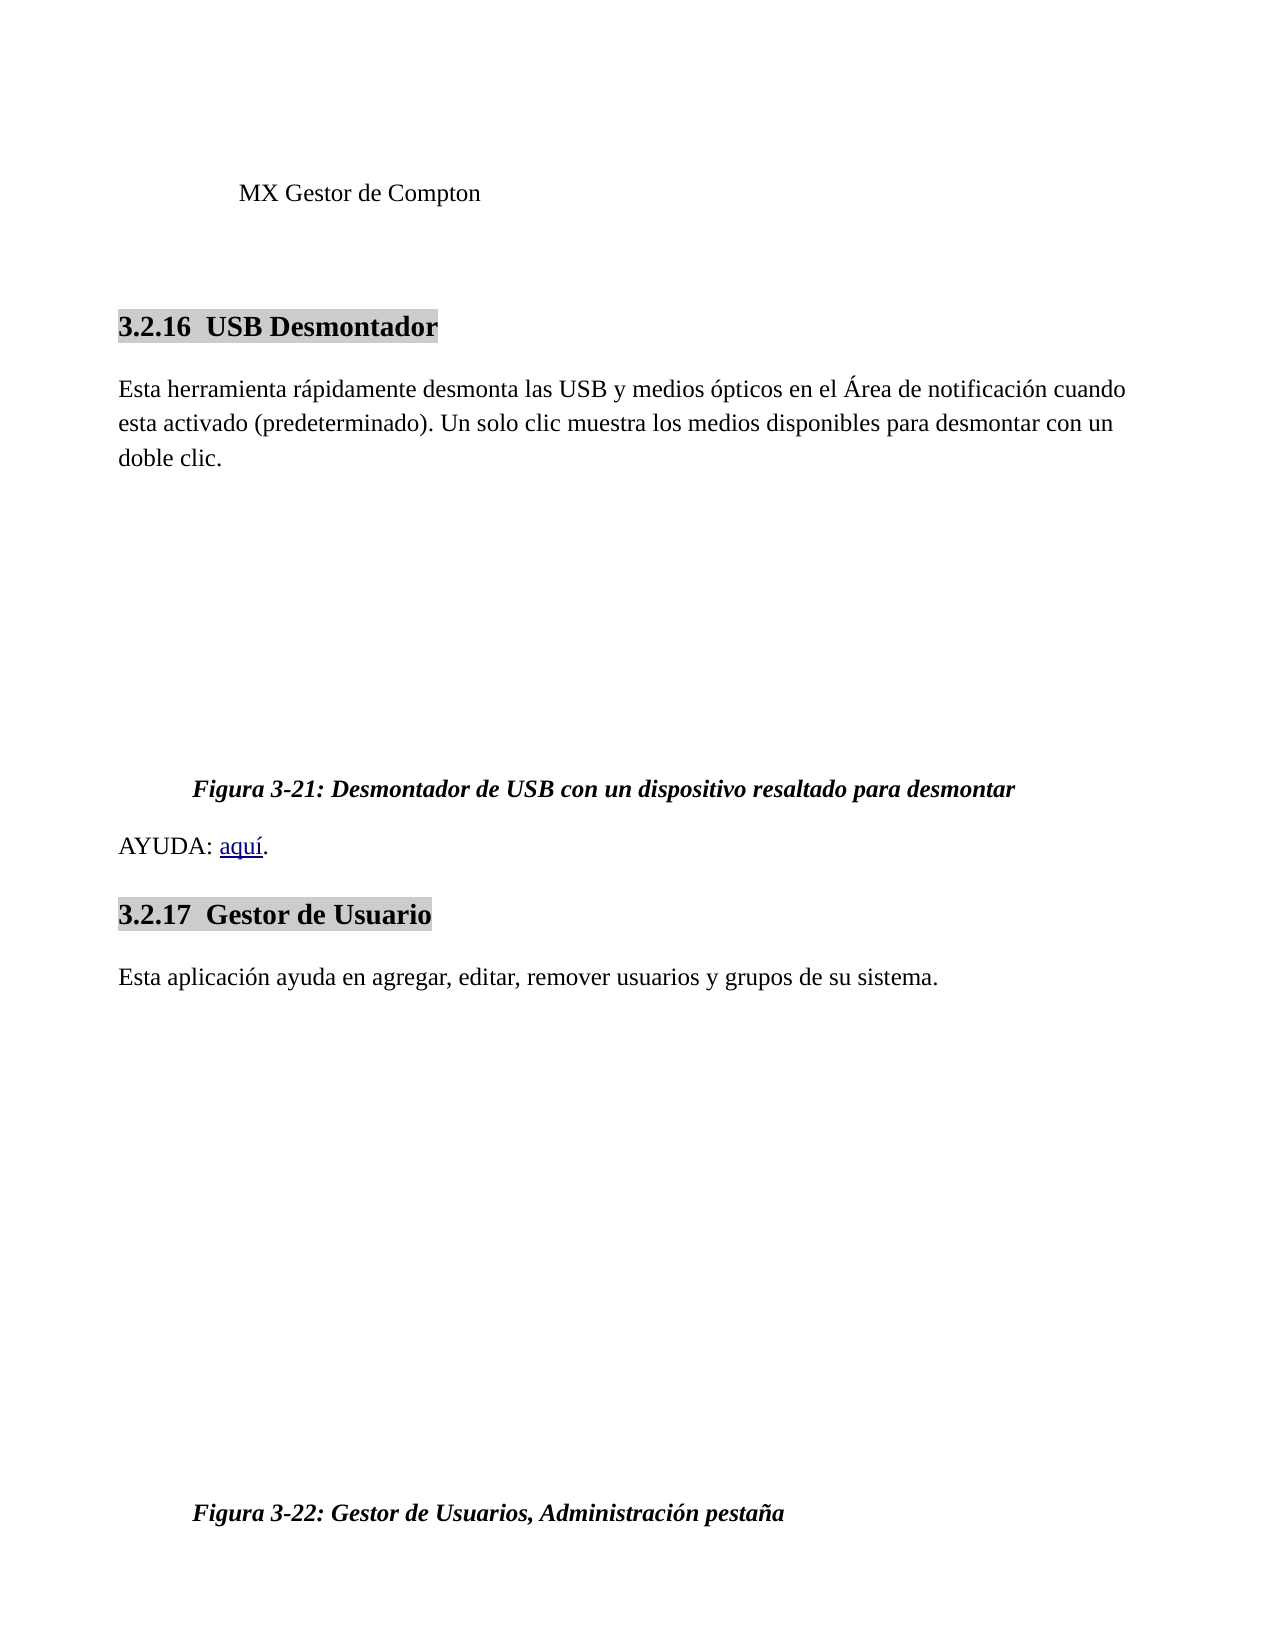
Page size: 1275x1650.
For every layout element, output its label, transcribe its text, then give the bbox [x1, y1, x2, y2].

text AYUDA: aquí. [118, 831, 1157, 860]
text MX Gestor de Compton [118, 118, 1157, 206]
text Esta herramienta rápidamente desmonta las USB y medios ópticos en el Área de notificación cuando esta activado (predeterminado). Un solo clic muestra los medios disponibles para desmontar con un doble clic. [118, 374, 1157, 472]
subtitle 3.2.16 USB Desmontador [438, 309, 1157, 343]
subtitle 3.2.17 Gestor de Usuario [432, 897, 1157, 931]
text Figura 3-21: Desmontador de USB con un dispositivo resaltado para desmontar [118, 774, 1157, 803]
text Esta aplicación ayuda en agregar, editar, remover usuarios y grupos de su sistema. [118, 962, 1157, 991]
text Figura 3-22: Gestor de Usuarios, Administración pestaña [118, 1498, 1157, 1527]
